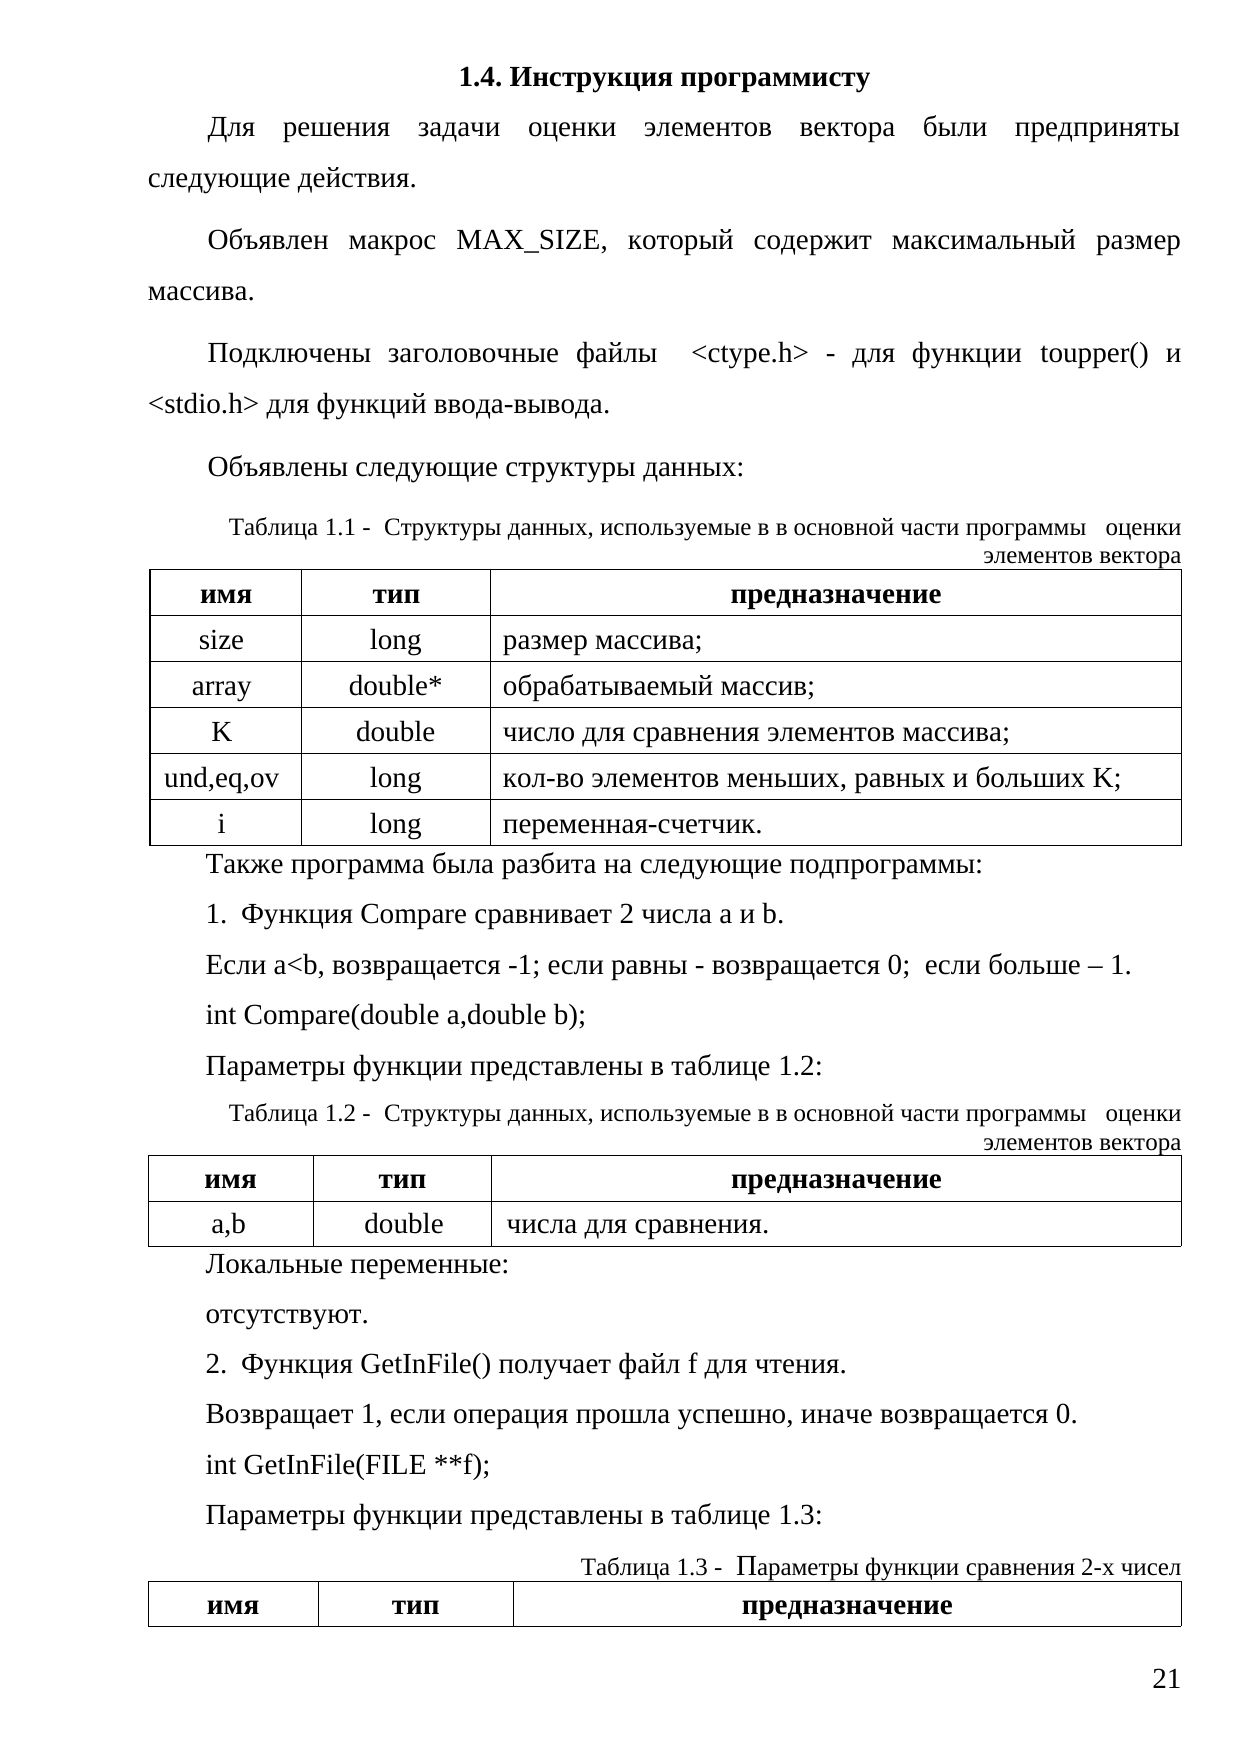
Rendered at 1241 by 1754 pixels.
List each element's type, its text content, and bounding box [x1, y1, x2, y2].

subtitle 1.4. Инструкция программисту [207, 59, 1122, 93]
text Подключены заголовочные файлы <ctype.h> - для функции toupper() и <stdio.h> для функций ввода-вывода. [148, 336, 1181, 419]
text Таблица 1.3 - Параметры функции сравнения 2-х чисел [148, 1548, 1181, 1581]
table_cell double [314, 1202, 491, 1246]
table_header предназначение [491, 570, 1181, 615]
text Объявлен макрос MAX_SIZE, который содержит максимальный размер массива. [148, 222, 1181, 306]
table_cell размер массива; [491, 616, 1181, 661]
table_cell числа для сравнения. [492, 1202, 1181, 1246]
text Также программа была разбита на следующие подпрограммы: [148, 846, 1181, 880]
table_header тип [302, 570, 490, 615]
text Таблица 1.1 - Структуры данных, используемые в в основной части программы оценки элементов вектора [148, 512, 1181, 569]
table_cell число для сравнения элементов массива; [491, 708, 1181, 753]
table_header имя [151, 570, 301, 615]
table_cell i [151, 800, 301, 845]
table_cell double* [302, 662, 490, 707]
text отсутствуют. [148, 1296, 1181, 1329]
table_header предназначение [492, 1156, 1181, 1201]
list Функция Compare сравнивает 2 числа a и b. [148, 897, 1181, 930]
text Если a<b, возвращается -1; если равны - возвращается 0; если больше – 1. [148, 947, 1181, 981]
text Локальные переменные: [148, 1247, 1181, 1279]
table_cell size [151, 616, 301, 661]
table_header имя [149, 1156, 313, 1201]
table_header тип [314, 1156, 491, 1201]
table_cell double [302, 708, 490, 753]
table_header имя [149, 1582, 318, 1626]
table_cell обрабатываемый массив; [491, 662, 1181, 707]
table_cell und,eq,ov [151, 754, 301, 799]
table_cell переменная-счетчик. [491, 800, 1181, 845]
text Таблица 1.2 - Структуры данных, используемые в в основной части программы оценки элементов вектора [148, 1098, 1181, 1155]
text Возвращает 1, если операция прошла успешно, иначе возвращается 0. [148, 1397, 1181, 1430]
table_cell a,b [149, 1202, 313, 1246]
table_cell long [302, 616, 490, 661]
text Для решения задачи оценки элементов вектора были предприняты следующие действия. [148, 109, 1181, 193]
text Объявлены следующие структуры данных: [148, 449, 1181, 482]
list Функция GetInFile() получает файл f для чтения. [148, 1346, 1181, 1380]
text int GetInFile(FILE **f); [148, 1447, 1181, 1481]
table_cell long [302, 754, 490, 799]
table_cell long [302, 800, 490, 845]
table_header тип [319, 1582, 513, 1626]
table_cell кол-во элементов меньших, равных и больших K; [491, 754, 1181, 799]
text int Compare(double a,double b); [148, 997, 1181, 1031]
text Параметры функции представлены в таблице 1.3: [148, 1497, 1181, 1531]
text Параметры функции представлены в таблице 1.2: [148, 1048, 1181, 1081]
table_cell K [151, 708, 301, 753]
table_cell array [151, 662, 301, 707]
table_header предназначение [514, 1582, 1181, 1626]
